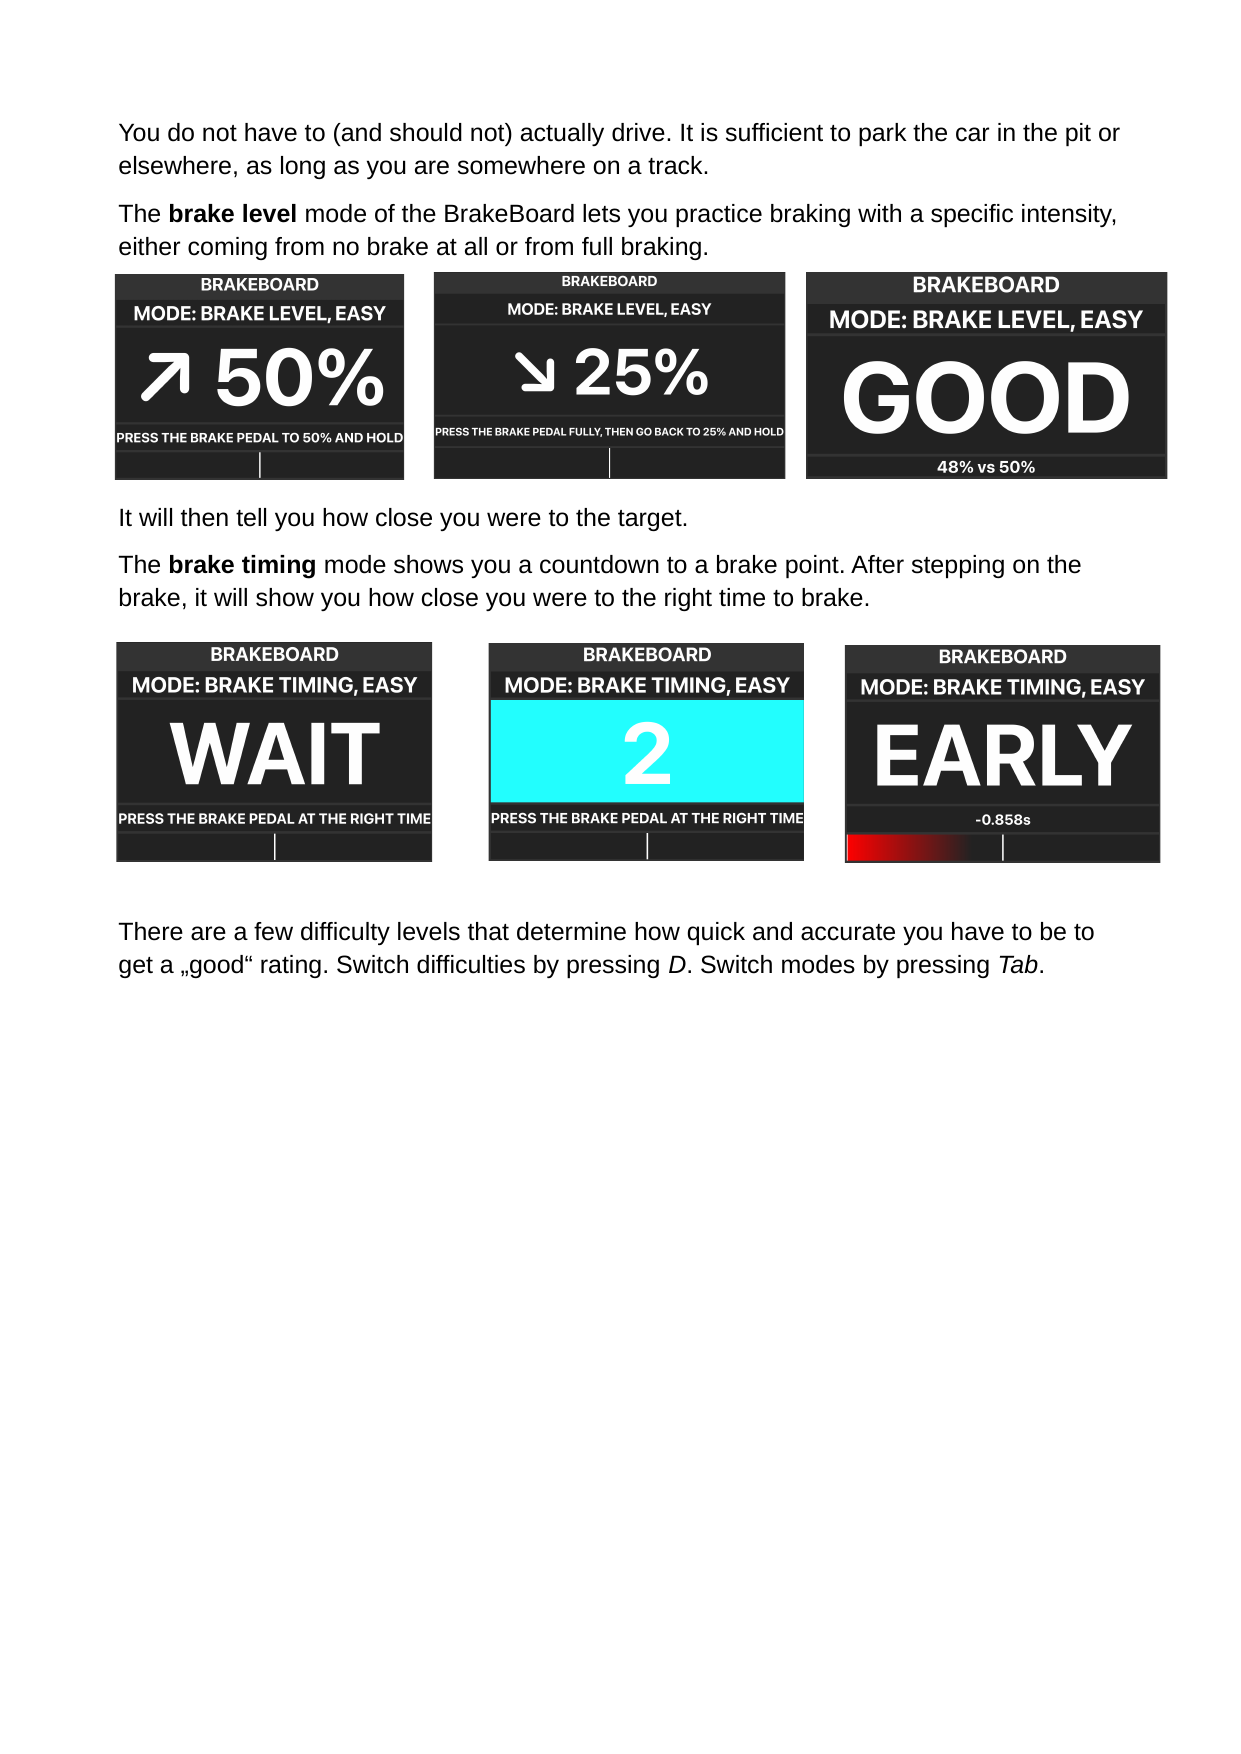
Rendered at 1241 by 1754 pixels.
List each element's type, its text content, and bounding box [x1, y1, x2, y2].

text You do not have to (and should not) actually drive. It is sufficient to park the car in the pit or elsewhere, as long as you are somewhere on a track. [118, 118, 1122, 180]
picture [114, 274, 405, 480]
picture [433, 272, 786, 479]
text The brake level mode of the BrakeBoard lets you practice braking with a specific intensity, either coming from no brake at all or from full braking. [118, 199, 1122, 261]
picture [806, 272, 1168, 479]
picture [844, 645, 1161, 863]
picture [488, 643, 804, 861]
picture [116, 642, 433, 862]
subtitle It will then tell you how close you were to the target. [118, 503, 1122, 532]
subtitle The brake timing mode shows you a countdown to a brake point. After stepping on the brake, it will show you how close you were to the right time to brake. [118, 550, 1122, 612]
subtitle There are a few difficulty levels that determine how quick and accurate you have to be to get a „good“ rating. Switch difficulties by pressing D. Switch modes by pressing Tab. [118, 917, 1122, 978]
